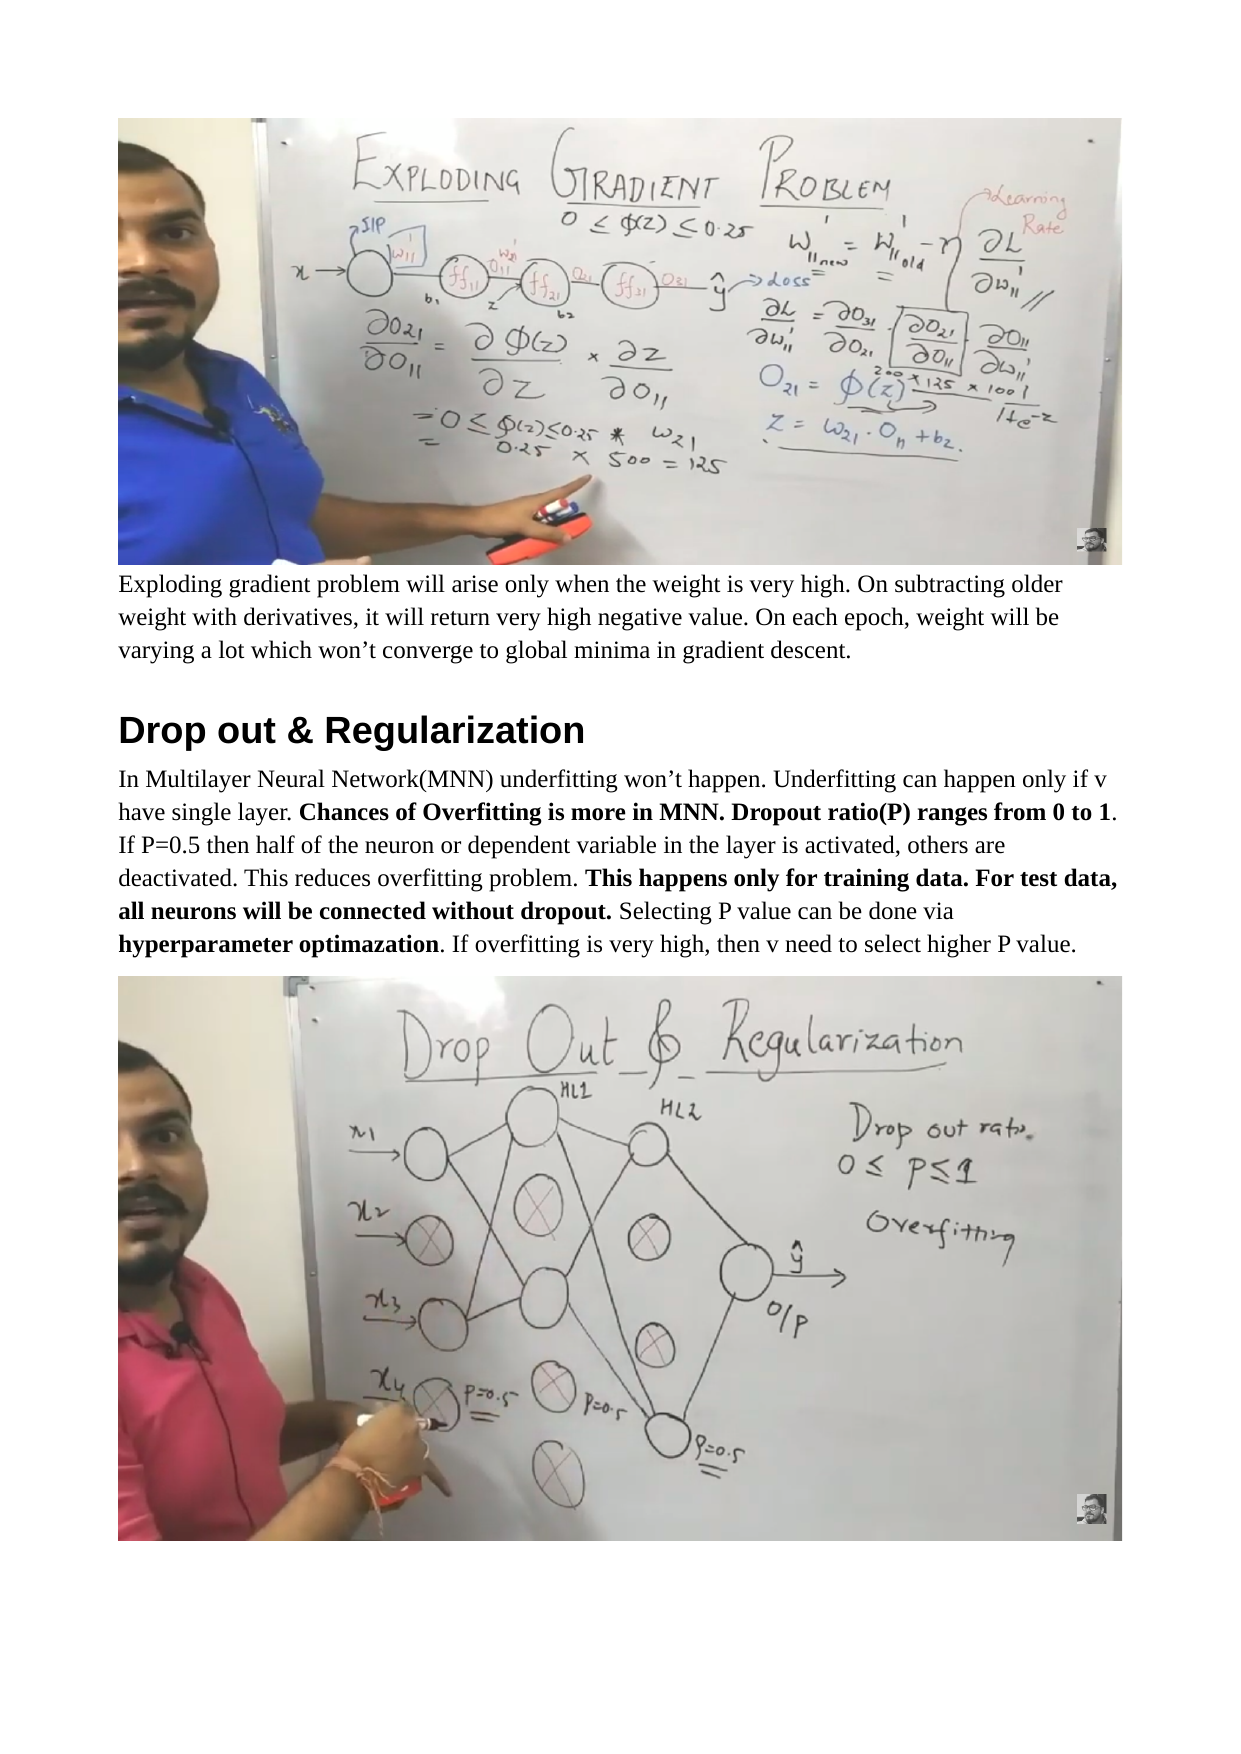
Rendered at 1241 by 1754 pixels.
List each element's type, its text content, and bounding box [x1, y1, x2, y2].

picture [118, 118, 1123, 565]
text In Multilayer Neural Network(MNN) underfitting won’t happen. Underfitting can happen only if v have single layer. Chances of Overfitting is more in MNN. Dropout ratio(P) ranges from 0 to 1. If P=0.5 then half of the neuron or dependent variable in the layer is activated, others are deactivated. This reduces overfitting problem. This happens only for training data. For test data, all neurons will be connected without dropout. Selecting P value can be done via hyperparameter optimazation. If overfitting is very high, then v need to select higher P value. [118, 764, 1122, 958]
picture [118, 976, 1123, 1541]
text Exploding gradient problem will arise only when the weight is very high. On subtracting older weight with derivatives, it will return very high negative value. On each epoch, weight will be varying a lot which won’t converge to global minima in gradient descent. [118, 565, 1122, 664]
subtitle Drop out & Regularization [118, 708, 1122, 751]
